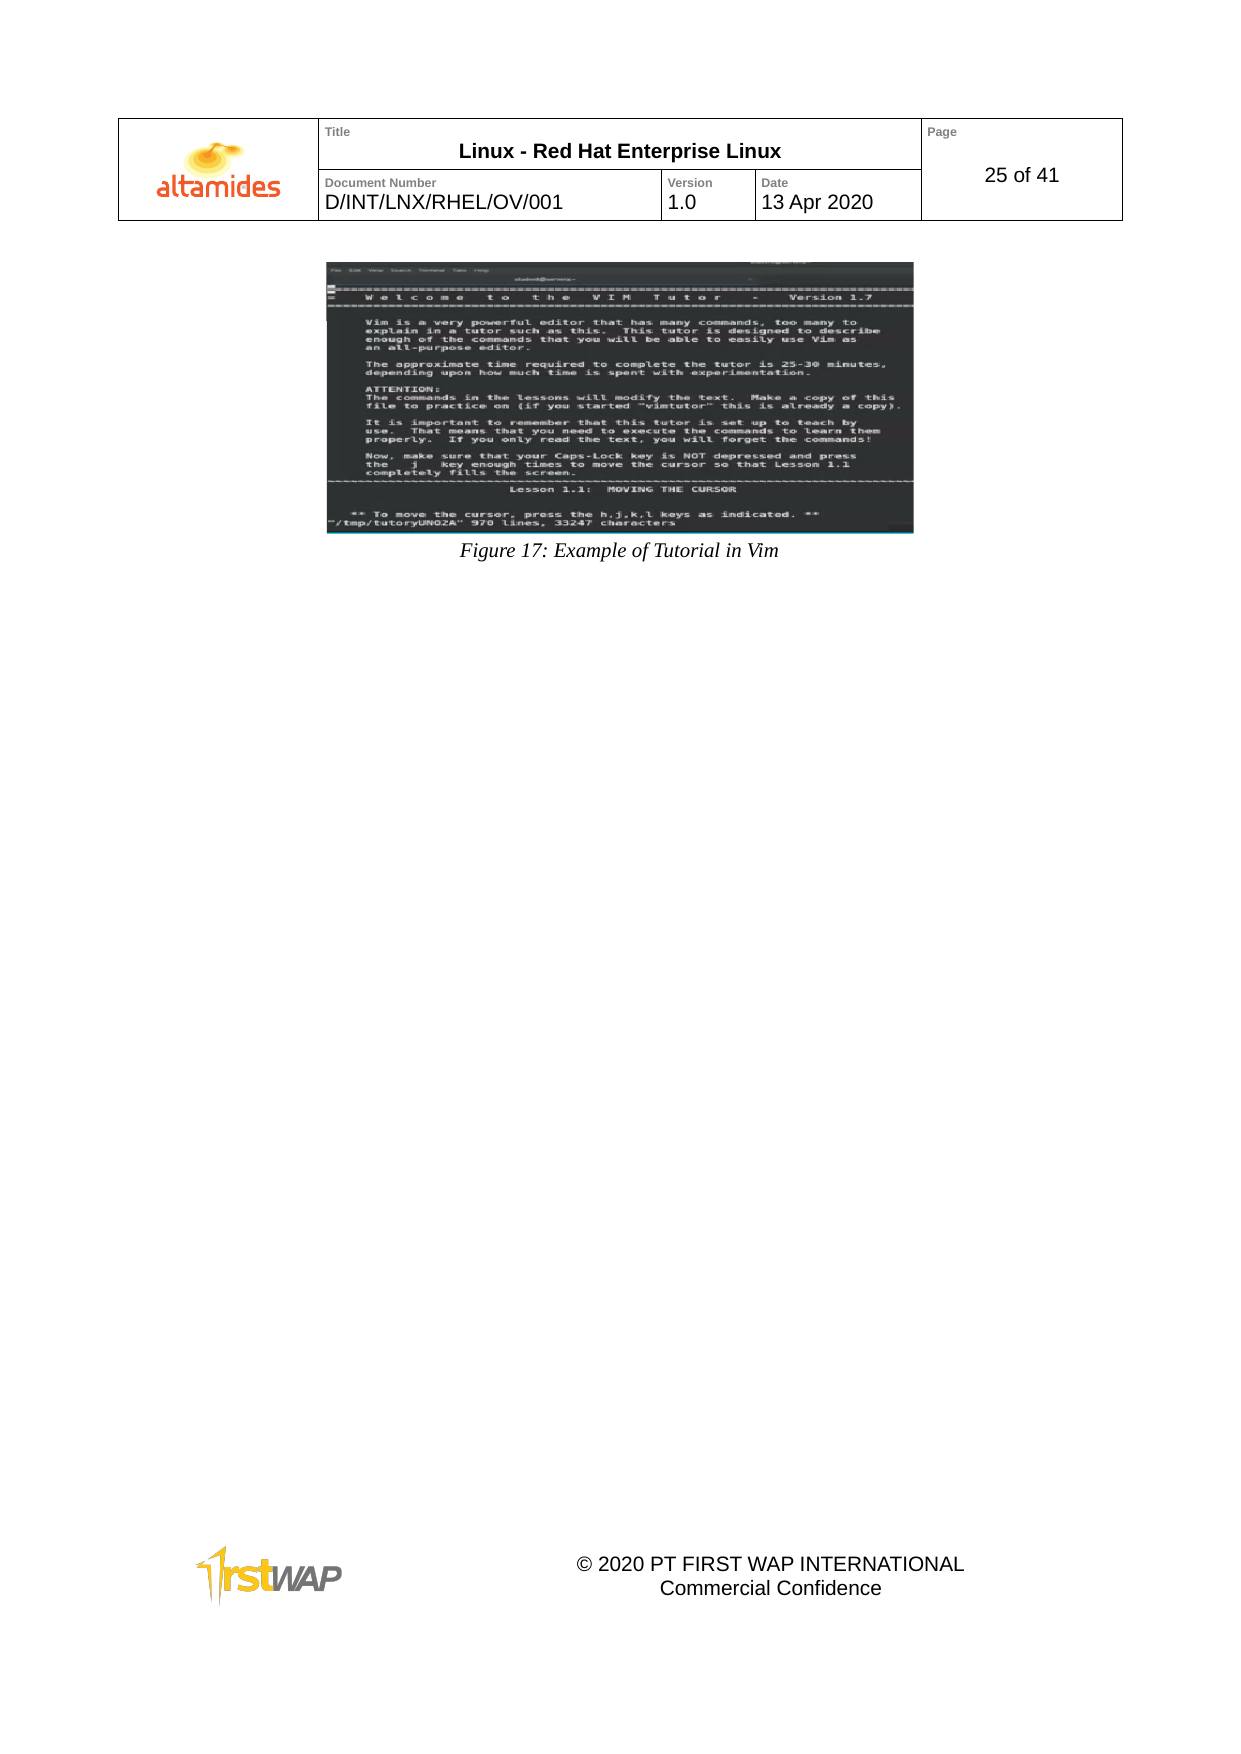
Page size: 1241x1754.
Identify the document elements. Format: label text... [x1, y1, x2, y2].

text Figure 17: Example of Tutorial in Vim [326, 263, 914, 562]
picture [195, 1546, 342, 1607]
picture [326, 262, 802, 534]
